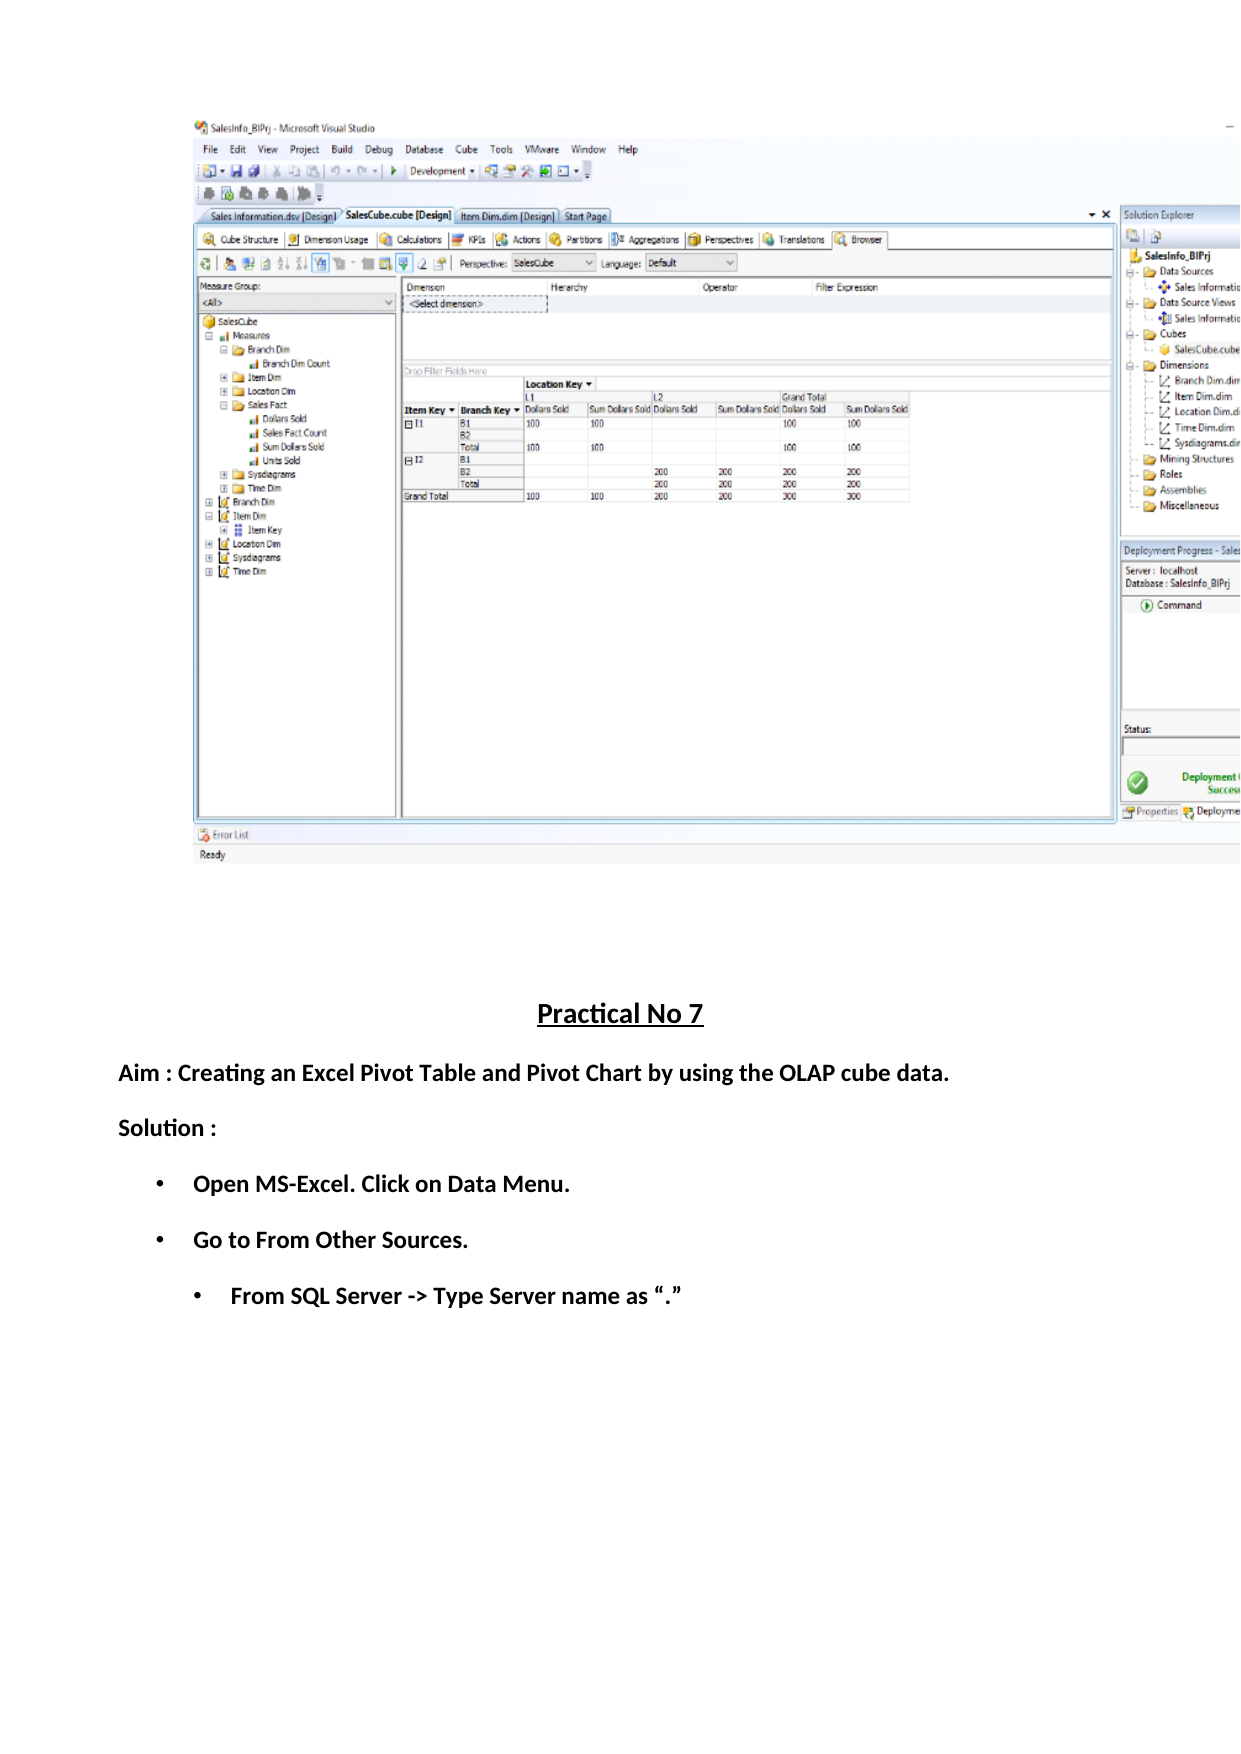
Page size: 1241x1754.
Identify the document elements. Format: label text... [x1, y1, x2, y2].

list From SQL Server -> Type Server name as “.” [193, 1280, 1122, 1311]
text Practical No 7 [118, 995, 1122, 1031]
text Aim : Creating an Excel Pivot Table and Pivot Chart by using the OLAP cube data. [118, 1057, 1122, 1087]
text Solution : [118, 1112, 1122, 1143]
list Go to From Other Sources. [156, 1224, 1122, 1255]
list Open MS-Excel. Click on Data Menu. [156, 1168, 1122, 1199]
